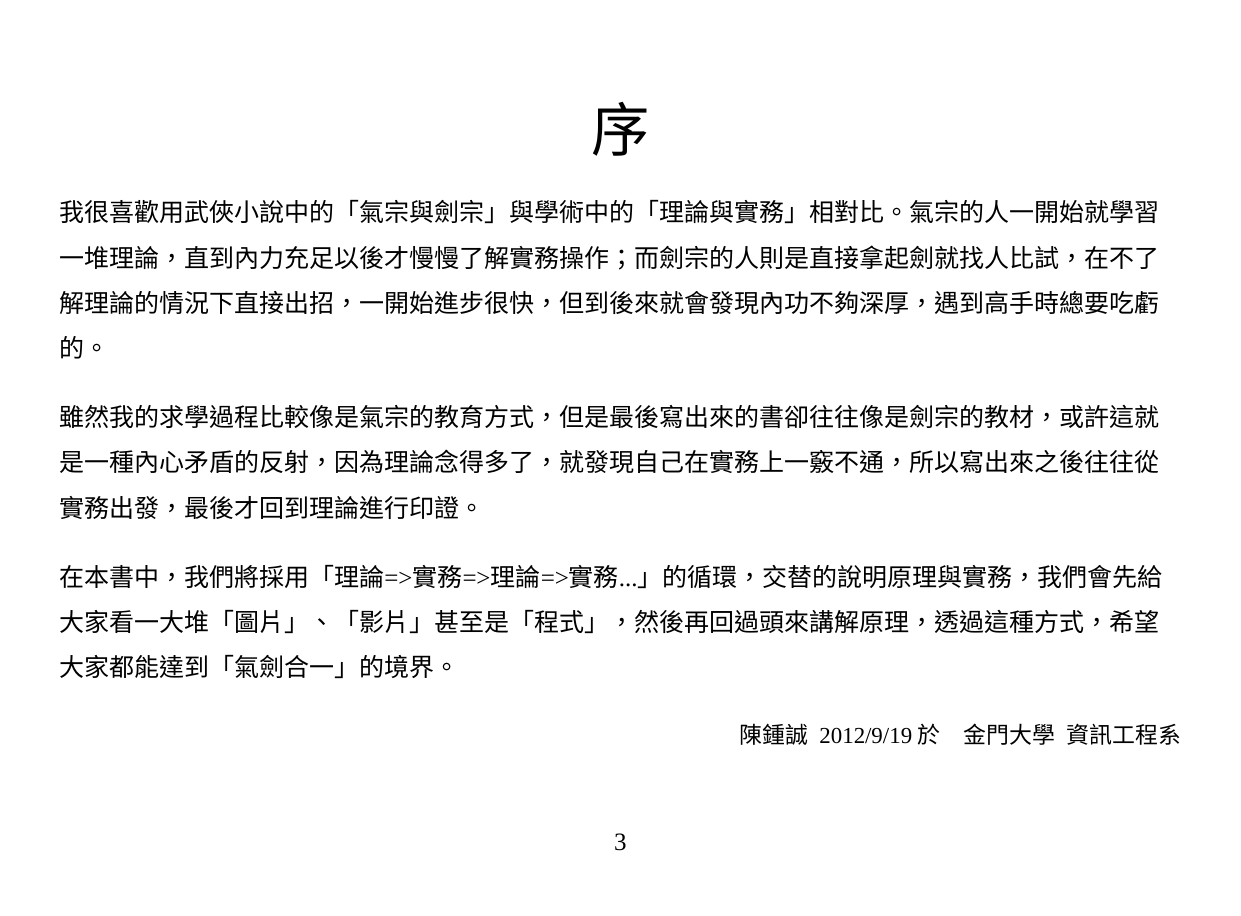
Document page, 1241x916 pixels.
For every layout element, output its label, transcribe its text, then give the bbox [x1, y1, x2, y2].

text 陳鍾誠 2012/9/19 於 金門大學 資訊工程系 [59, 717, 1181, 750]
text 雖然我的求學過程比較像是氣宗的教育方式，但是最後寫出來的書卻往往像是劍宗的教材，或許這就是一種內心矛盾的反射，因為理論念得多了，就發現自己在實務上一竅不通，所以寫出來之後往往從實務出發，最後才回到理論進行印證。 [59, 398, 1181, 524]
subtitle 序 [59, 84, 1181, 168]
text 我很喜歡用武俠小說中的「氣宗與劍宗」與學術中的「理論與實務」相對比。氣宗的人一開始就學習一堆理論，直到內力充足以後才慢慢了解實務操作；而劍宗的人則是直接拿起劍就找人比試，在不了解理論的情況下直接出招，一開始進步很快，但到後來就會發現內功不夠深厚，遇到高手時總要吃虧的。 [59, 193, 1181, 365]
text 在本書中，我們將採用「理論=>實務=>理論=>實務...」的循環，交替的說明原理與實務，我們會先給大家看一大堆「圖片」、「影片」甚至是「程式」，然後再回過頭來講解原理，透過這種方式，希望大家都能達到「氣劍合一」的境界。 [59, 557, 1181, 684]
